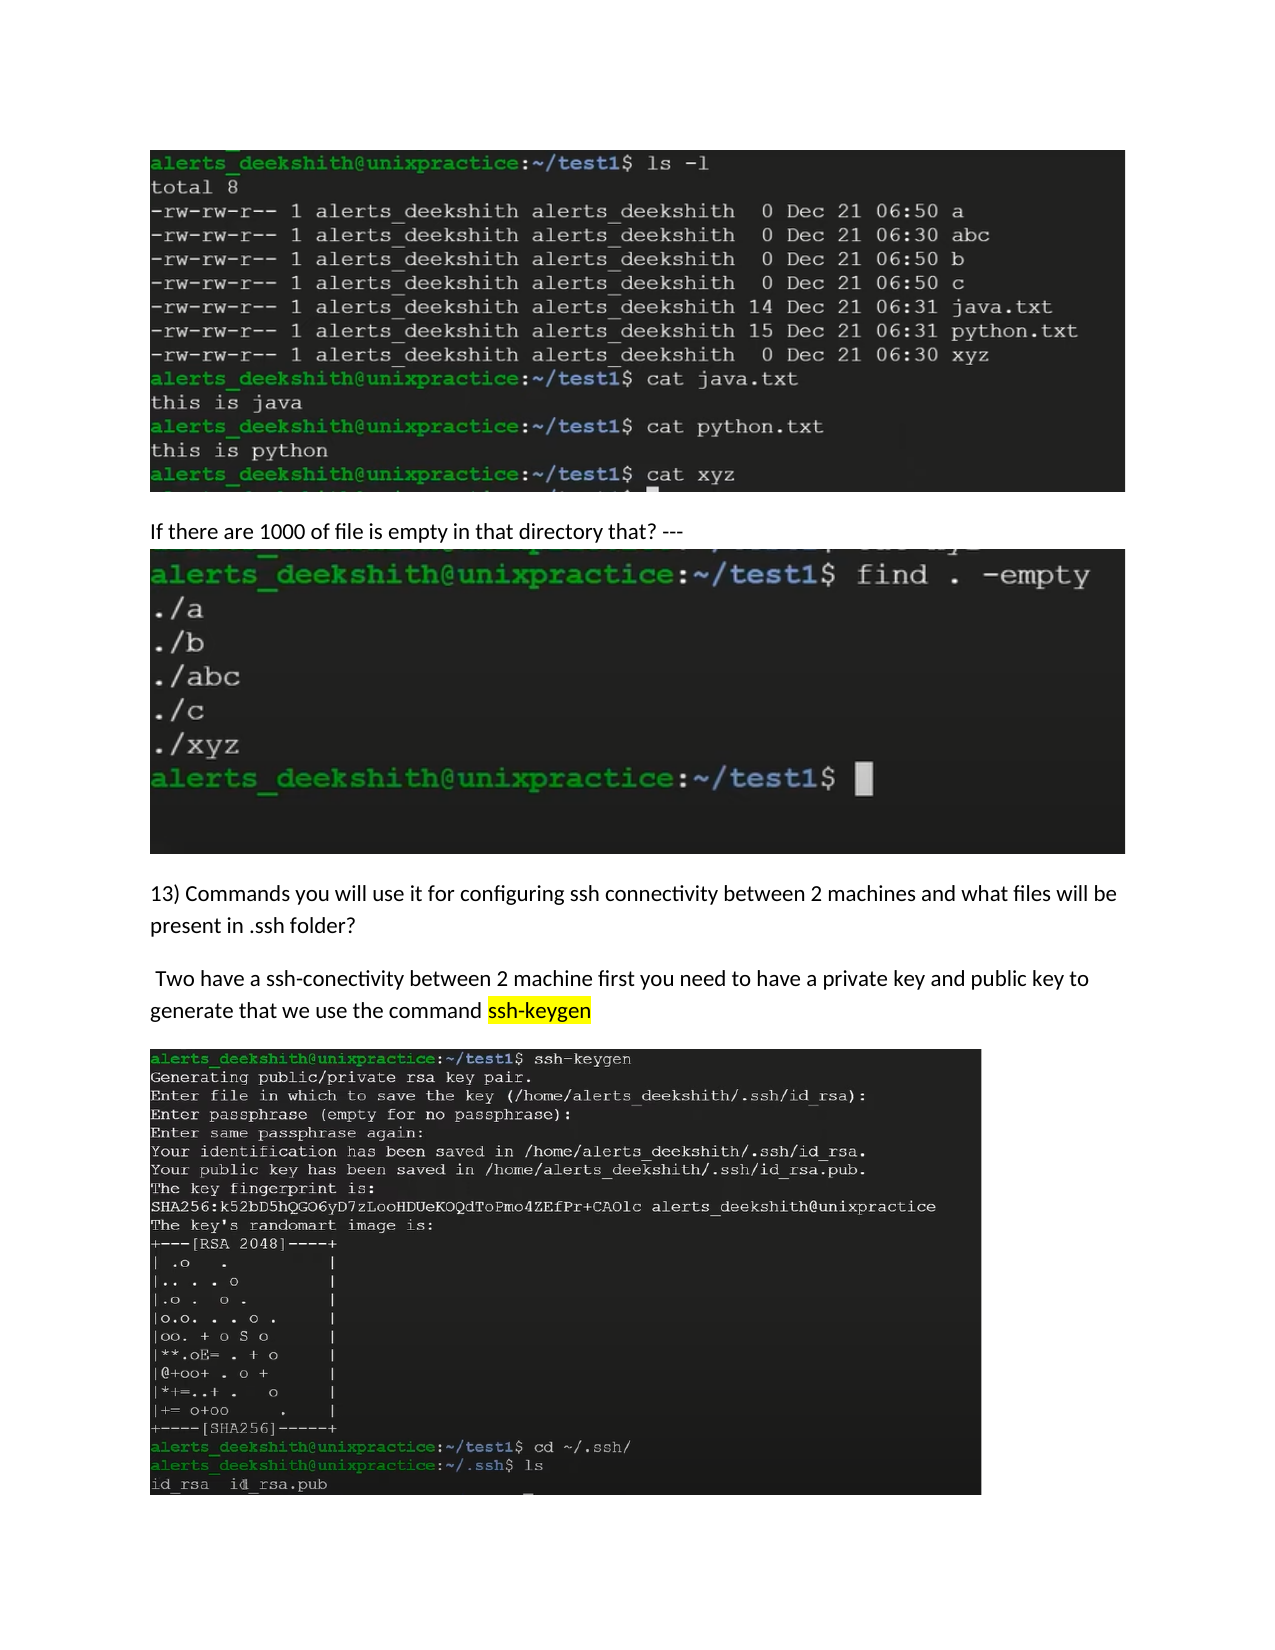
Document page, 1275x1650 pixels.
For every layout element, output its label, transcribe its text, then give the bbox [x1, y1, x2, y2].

text If there are 1000 of file is empty in that directory that? --- [150, 517, 1125, 549]
text 13) Commands you will use it for configuring ssh connectivity between 2 machines and what files will be present in .ssh folder? [150, 879, 1125, 939]
text Two have a ssh-conectivity between 2 machine first you need to have a private key and public key to generate that we use the command ssh-keygen [150, 964, 1125, 1024]
